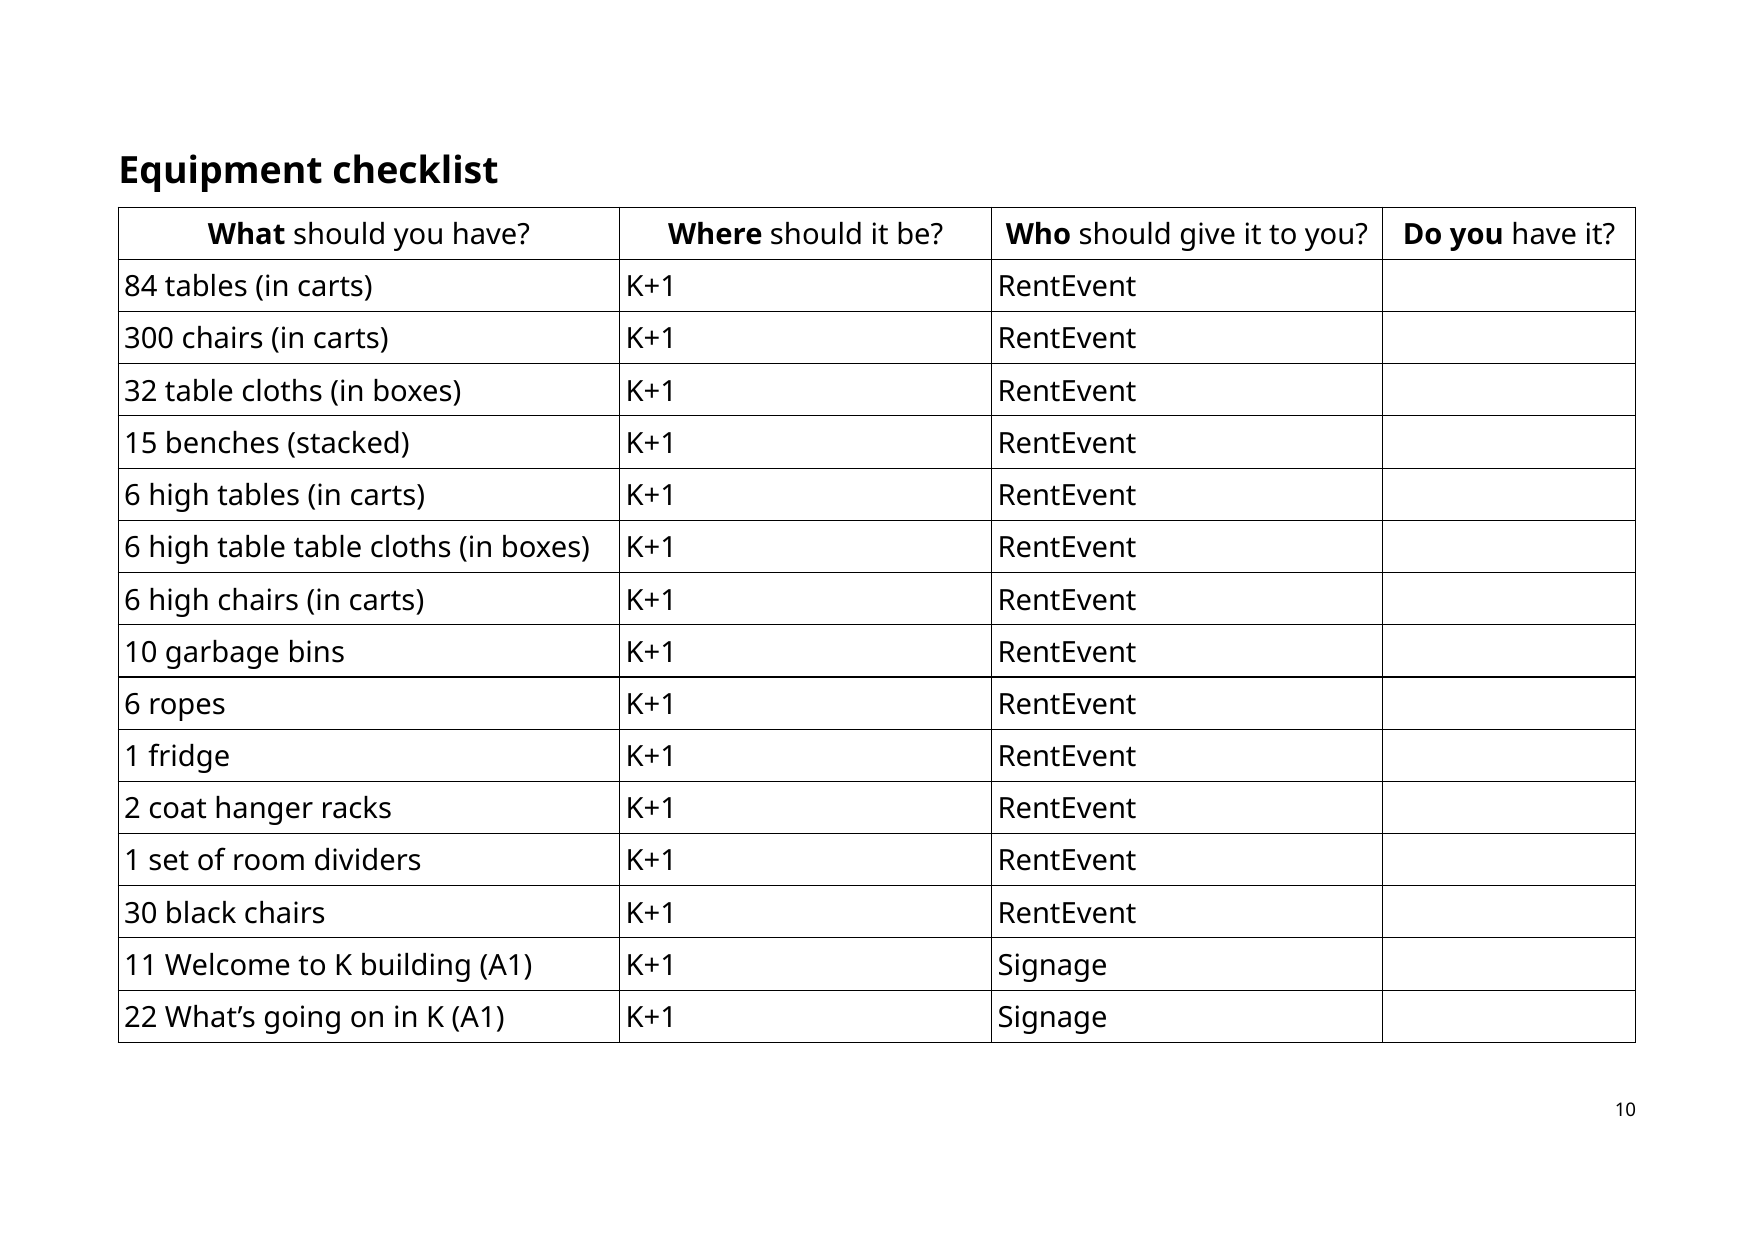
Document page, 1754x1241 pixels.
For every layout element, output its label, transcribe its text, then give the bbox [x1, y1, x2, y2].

table_cell [1383, 991, 1635, 1042]
table_cell 1 set of room dividers [119, 834, 619, 885]
table_cell [1383, 364, 1635, 415]
table_cell K+1 [620, 521, 991, 572]
table_cell [1383, 312, 1635, 363]
table_cell 22 What’s going on in K (A1) 11 Saturday 11 Sunday [119, 991, 619, 1042]
table_cell 10 garbage bins [119, 625, 619, 676]
table_cell K+1 [620, 938, 991, 989]
table_cell 1 fridge [119, 730, 619, 781]
table_cell K+1 [620, 782, 991, 833]
table_cell [1383, 782, 1635, 833]
table_cell K+1 [620, 991, 991, 1042]
table_cell RentEvent [992, 782, 1382, 833]
table_cell K+1 [620, 364, 991, 415]
table_cell K+1 [620, 416, 991, 468]
table_cell [1383, 625, 1635, 676]
table_cell RentEvent [992, 260, 1382, 311]
table_cell [1383, 678, 1635, 728]
table_cell [1383, 416, 1635, 468]
table_cell 6 high chairs (in carts) [119, 573, 619, 624]
table_header Who should give it to you? [992, 208, 1382, 259]
table_cell [1383, 834, 1635, 885]
table_cell K+1 [620, 469, 991, 520]
table_cell [1383, 260, 1635, 311]
table_header What should you have? [119, 208, 619, 259]
table_cell 6 ropes [119, 678, 619, 728]
table_cell [1383, 573, 1635, 624]
table_cell RentEvent [992, 416, 1382, 468]
table_cell [1383, 521, 1635, 572]
table_cell 300 chairs (in carts) [119, 312, 619, 363]
table_cell [1383, 730, 1635, 781]
table_cell RentEvent [992, 364, 1382, 415]
table_header Do you have it? [1383, 208, 1635, 259]
table_cell RentEvent [992, 886, 1382, 937]
table_cell 6 high tables (in carts) [119, 469, 619, 520]
table_cell K+1 [620, 260, 991, 311]
table_header Where should it be? [620, 208, 991, 259]
table_cell RentEvent [992, 469, 1382, 520]
table_cell [1383, 886, 1635, 937]
table_cell [1383, 938, 1635, 989]
table_cell K+1 [620, 678, 991, 728]
table_cell 15 benches (stacked) [119, 416, 619, 468]
table_cell RentEvent [992, 312, 1382, 363]
subtitle Equipment checklist [118, 143, 1636, 194]
table_cell 84 tables (in carts) [119, 260, 619, 311]
table_cell 32 table cloths (in boxes) [119, 364, 619, 415]
table_cell K+1 [620, 886, 991, 937]
table_cell RentEvent [992, 573, 1382, 624]
table_cell K+1 [620, 730, 991, 781]
table_cell 6 high table table cloths (in boxes) [119, 521, 619, 572]
table_cell RentEvent [992, 521, 1382, 572]
table_cell RentEvent [992, 678, 1382, 728]
table_cell 2 coat hanger racks [119, 782, 619, 833]
table_cell RentEvent [992, 730, 1382, 781]
table_cell Signage [992, 938, 1382, 989]
table_cell RentEvent [992, 834, 1382, 885]
table_cell K+1 [620, 625, 991, 676]
table_cell RentEvent [992, 625, 1382, 676]
table_cell K+1 [620, 834, 991, 885]
table_cell K+1 [620, 573, 991, 624]
table_cell 30 black chairs [119, 886, 619, 937]
table_cell 11 Welcome to K building (A1) [119, 938, 619, 989]
table_cell [1383, 469, 1635, 520]
table_cell Signage [992, 991, 1382, 1042]
table_cell K+1 [620, 312, 991, 363]
